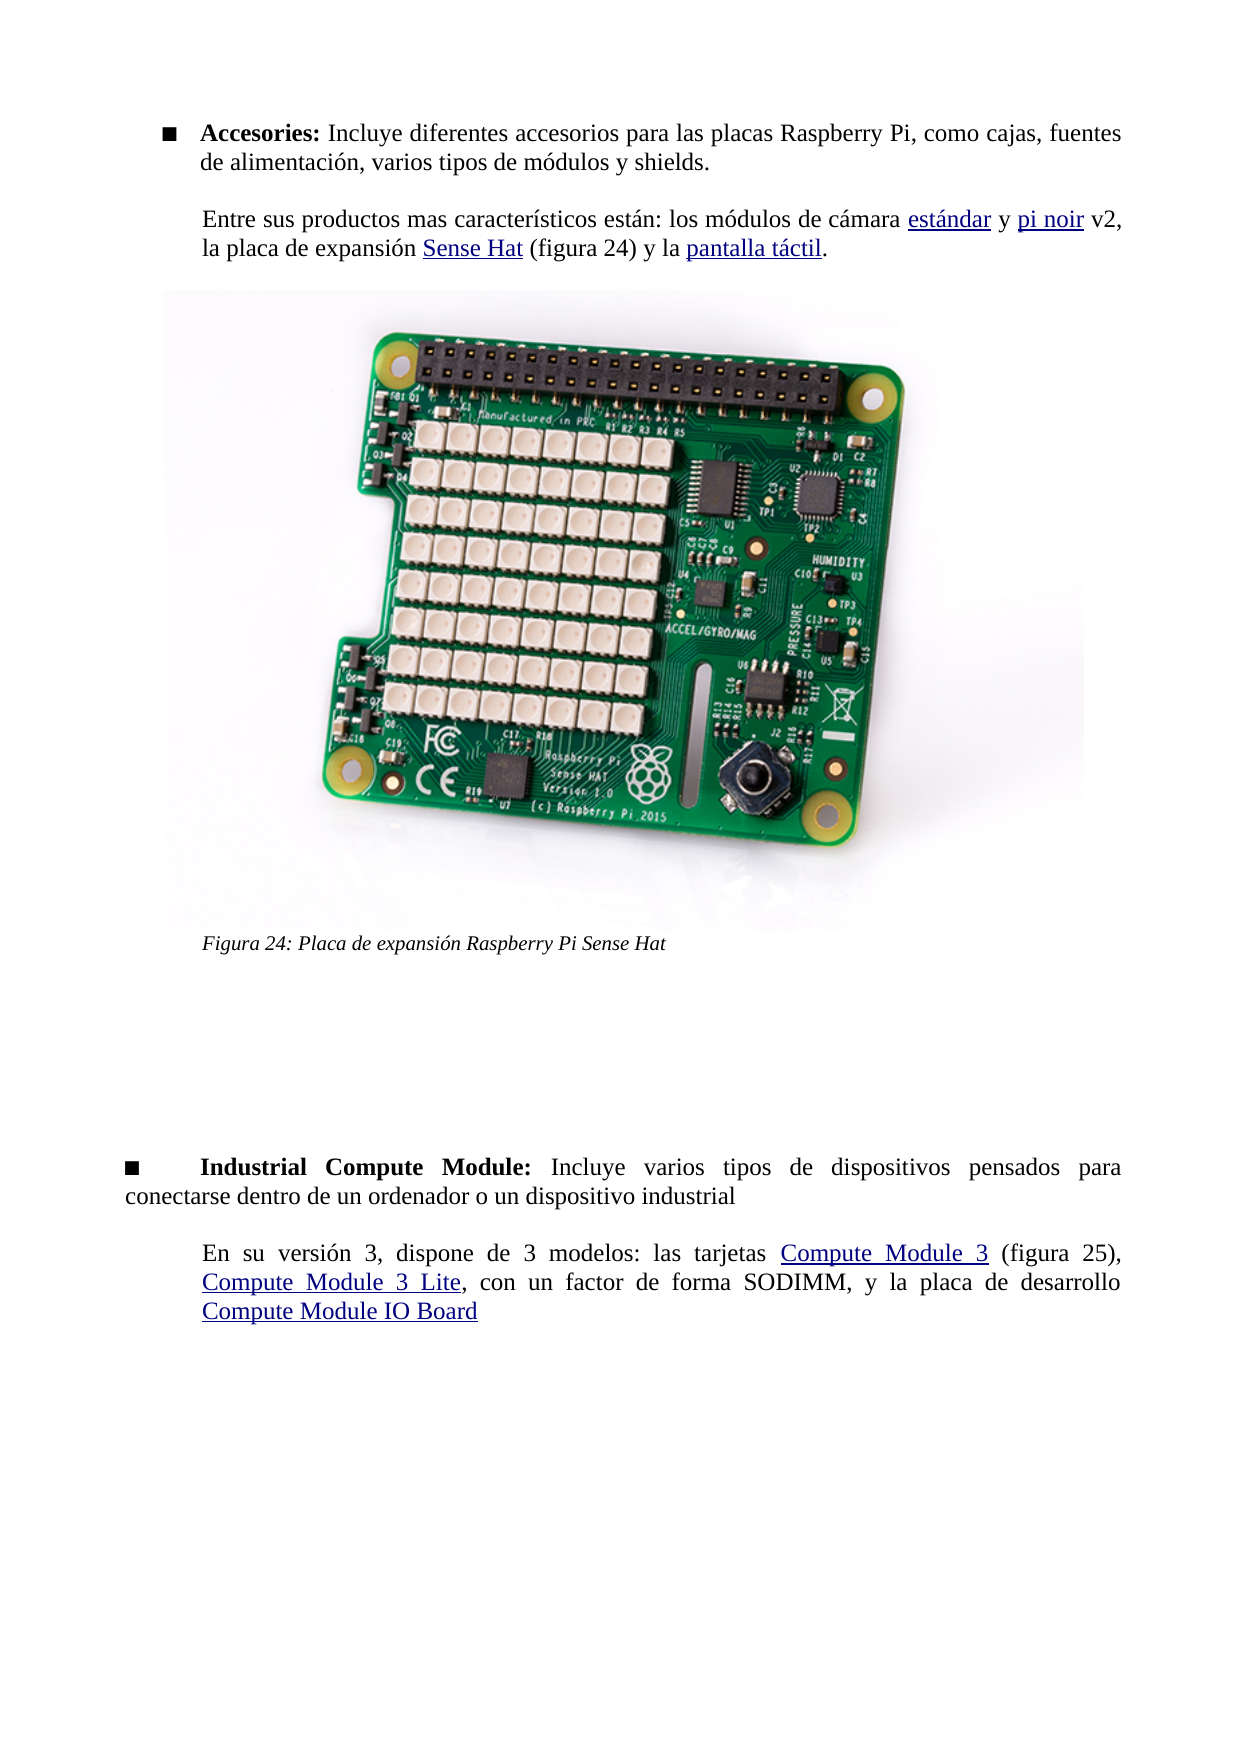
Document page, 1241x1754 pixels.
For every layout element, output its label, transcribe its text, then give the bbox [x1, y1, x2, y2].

text Figura 24: Placa de expansión Raspberry Pi Sense Hat [202, 291, 1122, 955]
text Entre sus productos mas característicos están: los módulos de cámara estándar y pi noir v2, la placa de expansión Sense Hat (figura 24) y la pantalla táctil. [202, 204, 1122, 262]
picture [163, 290, 1084, 932]
list Accesories: Incluye diferentes accesorios para las placas Raspberry Pi, como cajas, fuentes de alimentación, varios tipos de módulos y shields. [162, 118, 1122, 176]
list Industrial Compute Module: Incluye varios tipos de dispositivos pensados para conectarse dentro de un ordenador o un dispositivo industrial [125, 1152, 1122, 1209]
text En su versión 3, dispone de 3 modelos: las tarjetas Compute Module 3 (figura 25), Compute Module 3 Lite, con un factor de forma SODIMM, y la placa de desarrollo Compute Module IO Board [202, 1238, 1122, 1324]
